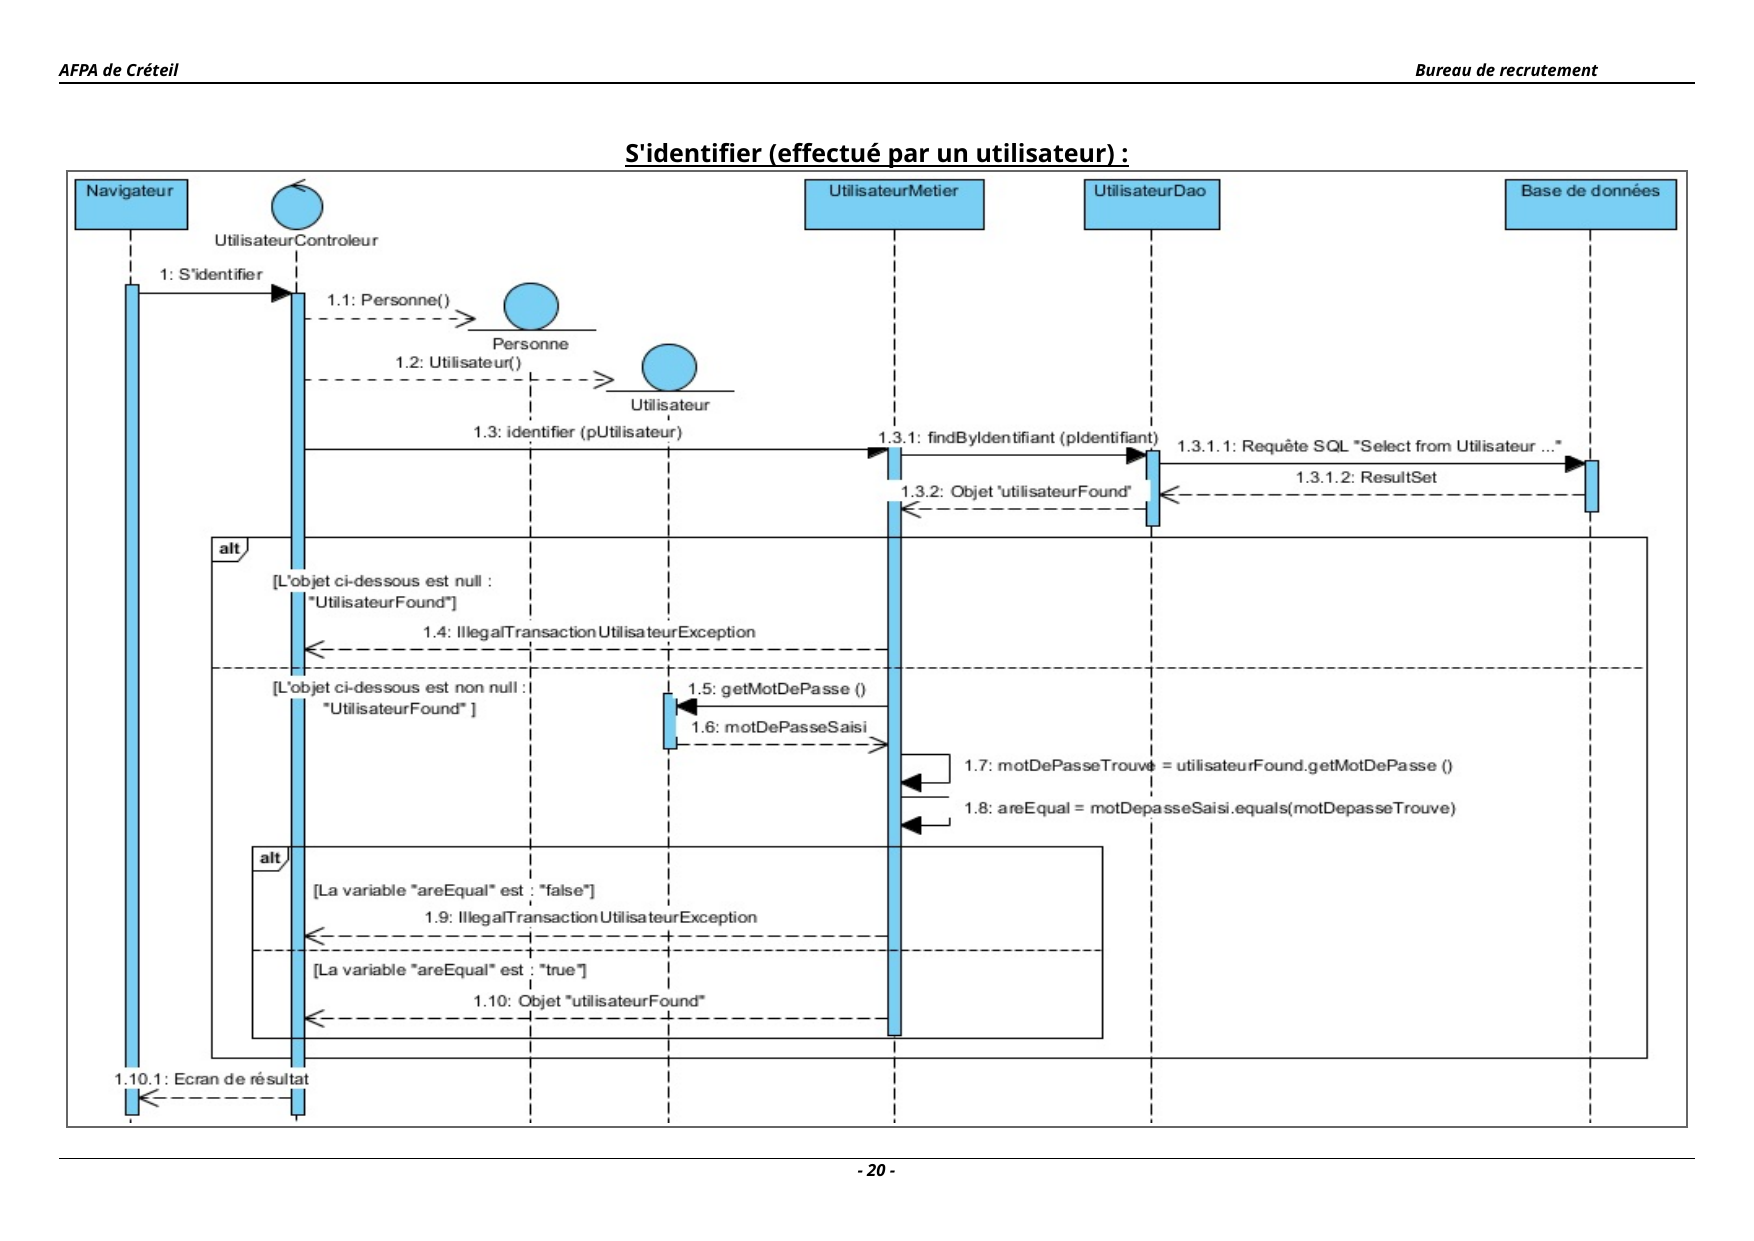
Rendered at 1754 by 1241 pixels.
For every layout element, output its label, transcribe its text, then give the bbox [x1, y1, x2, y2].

text [68, 172, 1686, 1126]
text S'identifier (effectué par un utilisateur) : [59, 136, 1695, 170]
picture [70, 175, 1684, 1123]
